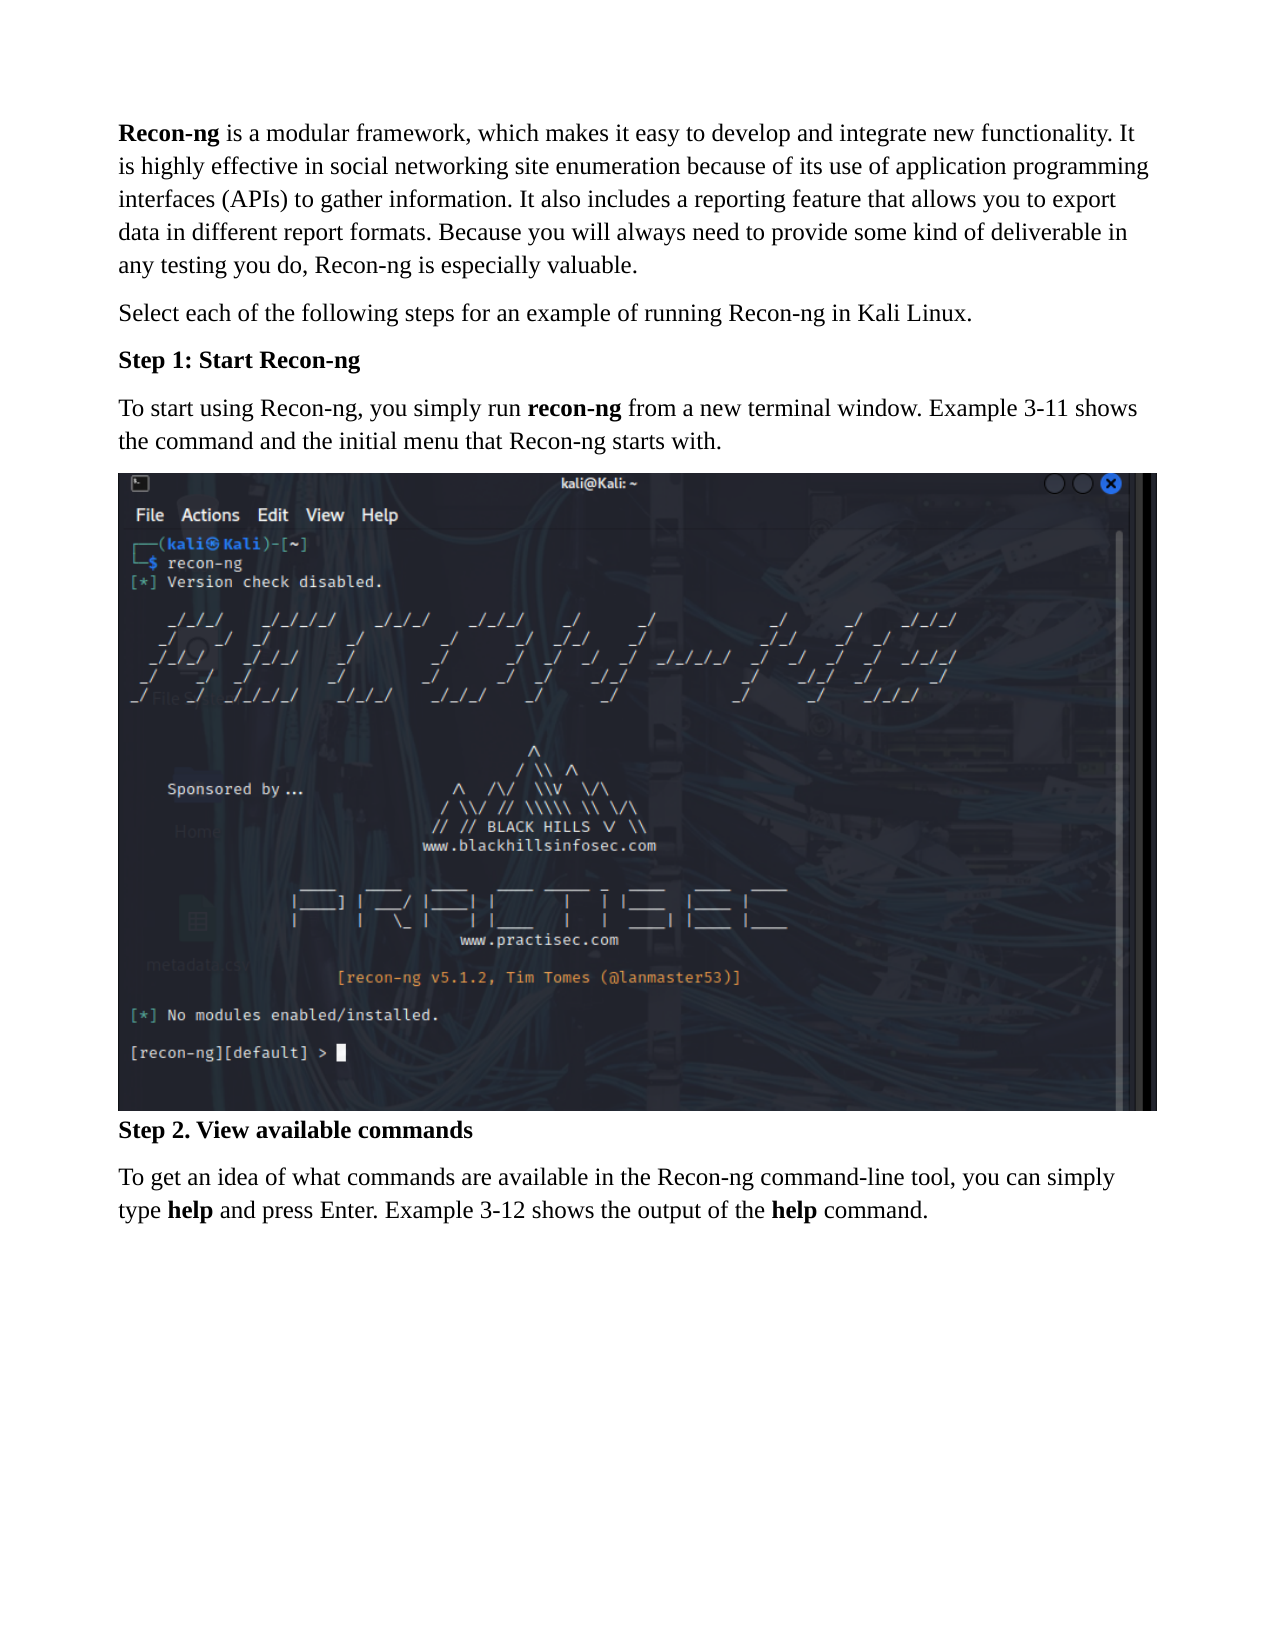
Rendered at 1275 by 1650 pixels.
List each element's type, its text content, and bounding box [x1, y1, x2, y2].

text To start using Recon-ng, you simply run recon-ng from a new terminal window. Example 3-11 shows the command and the initial menu that Recon-ng starts with. [118, 393, 1157, 455]
text To get an idea of what commands are available in the Recon-ng command-line tool, you can simply type help and press Enter. Example 3-12 shows the output of the help command. [118, 1162, 1157, 1224]
text Step 1: Start Recon-ng [118, 345, 1157, 374]
text Step 2. View available commands [118, 1111, 1157, 1143]
text Recon-ng is a modular framework, which makes it easy to develop and integrate new functionality. It is highly effective in social networking site enumeration because of its use of application programming interfaces (APIs) to gather information. It also includes a reporting feature that allows you to export data in different report formats. Because you will always need to provide some kind of deliverable in any testing you do, Recon-ng is especially valuable. [118, 118, 1157, 279]
picture [118, 473, 1157, 1111]
text Select each of the following steps for an example of running Recon-ng in Kali Linux. [118, 298, 1157, 327]
